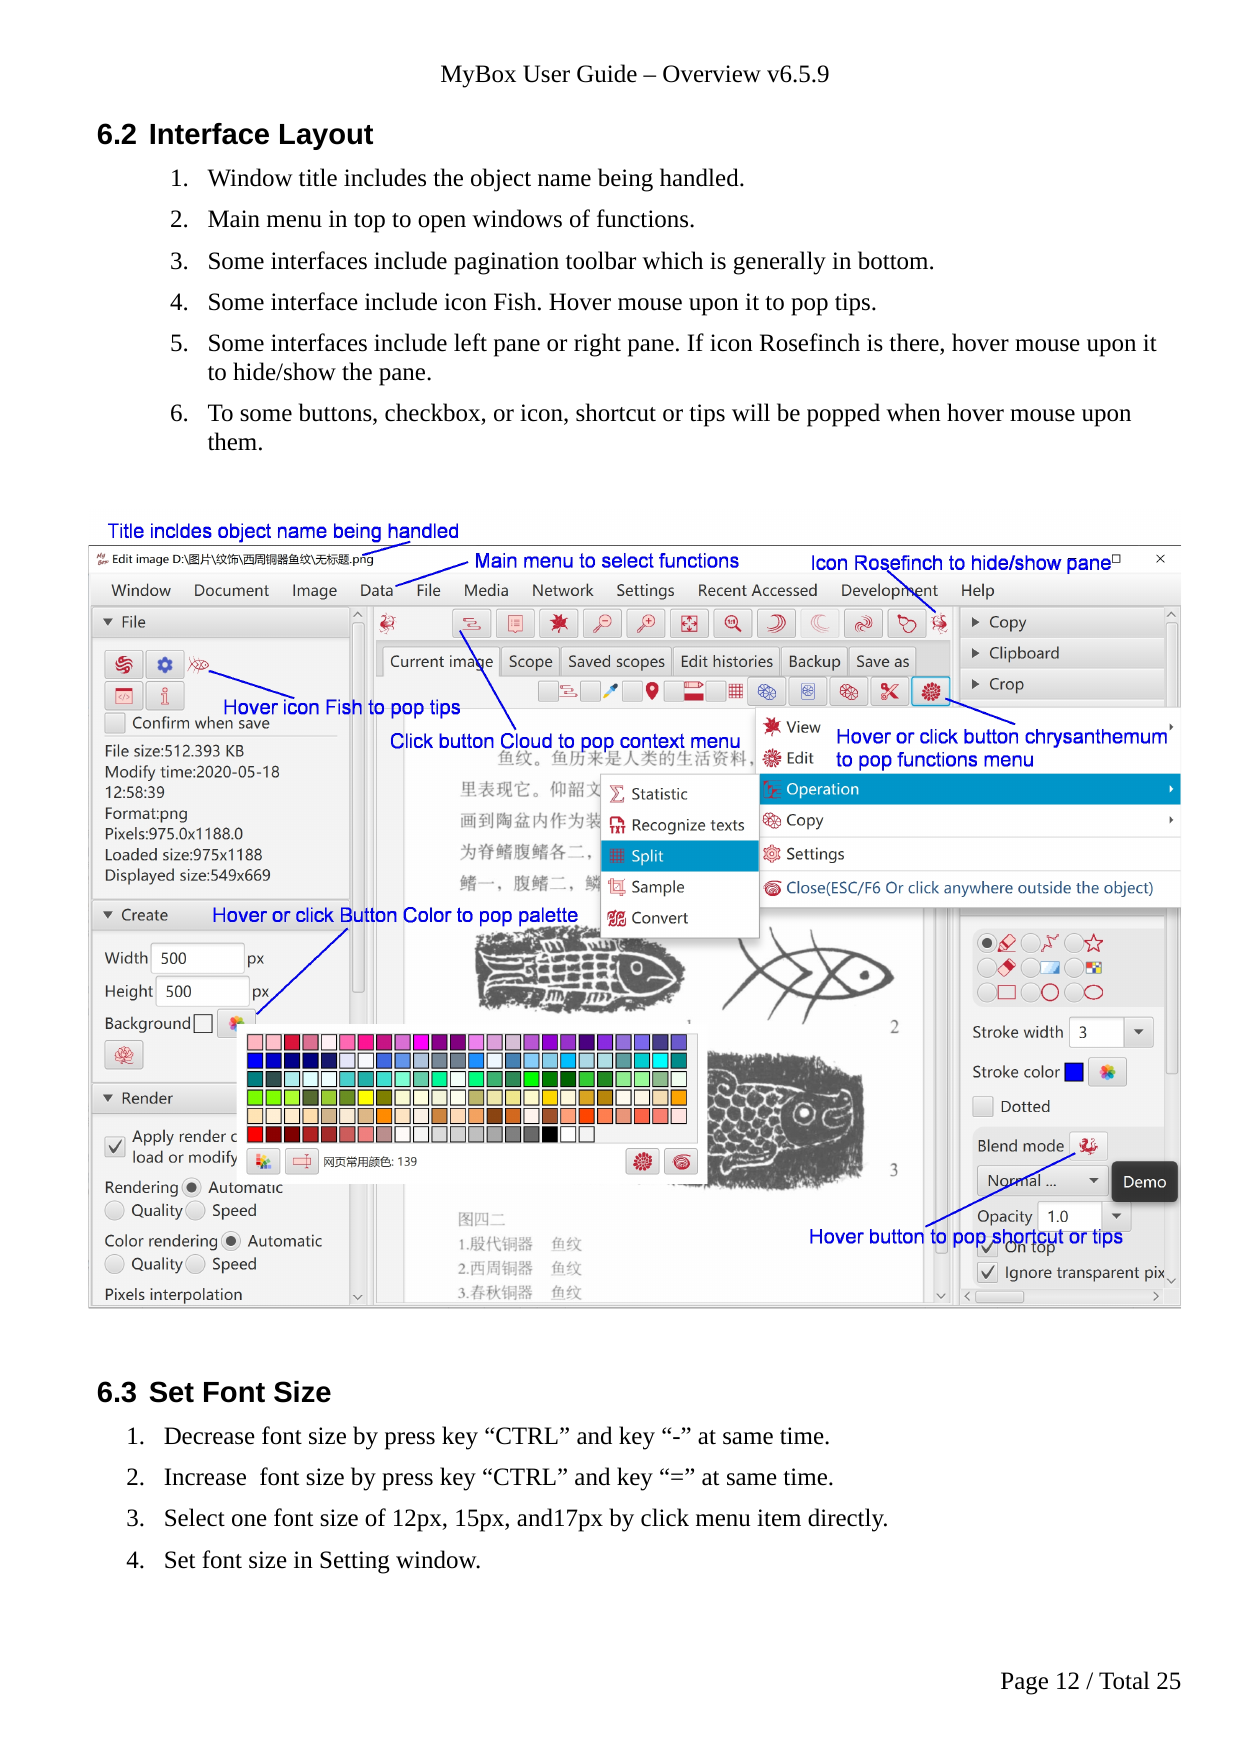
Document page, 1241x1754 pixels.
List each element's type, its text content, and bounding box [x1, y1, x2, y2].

subtitle Interface Layout [88, 117, 1181, 151]
list Increase font size by press key “CTRL” and key “=” at same time. [126, 1462, 1181, 1491]
list Decrease font size by press key “CTRL” and key “-” at same time. [126, 1421, 1181, 1450]
list Some interfaces include pagination toolbar which is generally in bottom. [170, 246, 1181, 274]
list Main menu in top to open windows of functions. [170, 204, 1181, 233]
picture [88, 509, 1182, 1309]
list Some interfaces include left pane or right pane. If icon Rosefinch is there, hover mouse upon it to hide/show the pane. [170, 328, 1181, 386]
list To some buttons, checkbox, or icon, shortcut or tips will be popped when hover mouse upon them. [170, 398, 1181, 456]
subtitle Set Font Size [88, 1375, 1181, 1408]
list Set font size in Setting window. [126, 1545, 1181, 1573]
list Window title includes the object name being handled. [170, 163, 1181, 192]
list Select one font size of 12px, 15px, and17px by click menu item directly. [126, 1503, 1181, 1532]
list Some interface include icon Fish. Hover mouse upon it to pop tips. [170, 287, 1181, 316]
